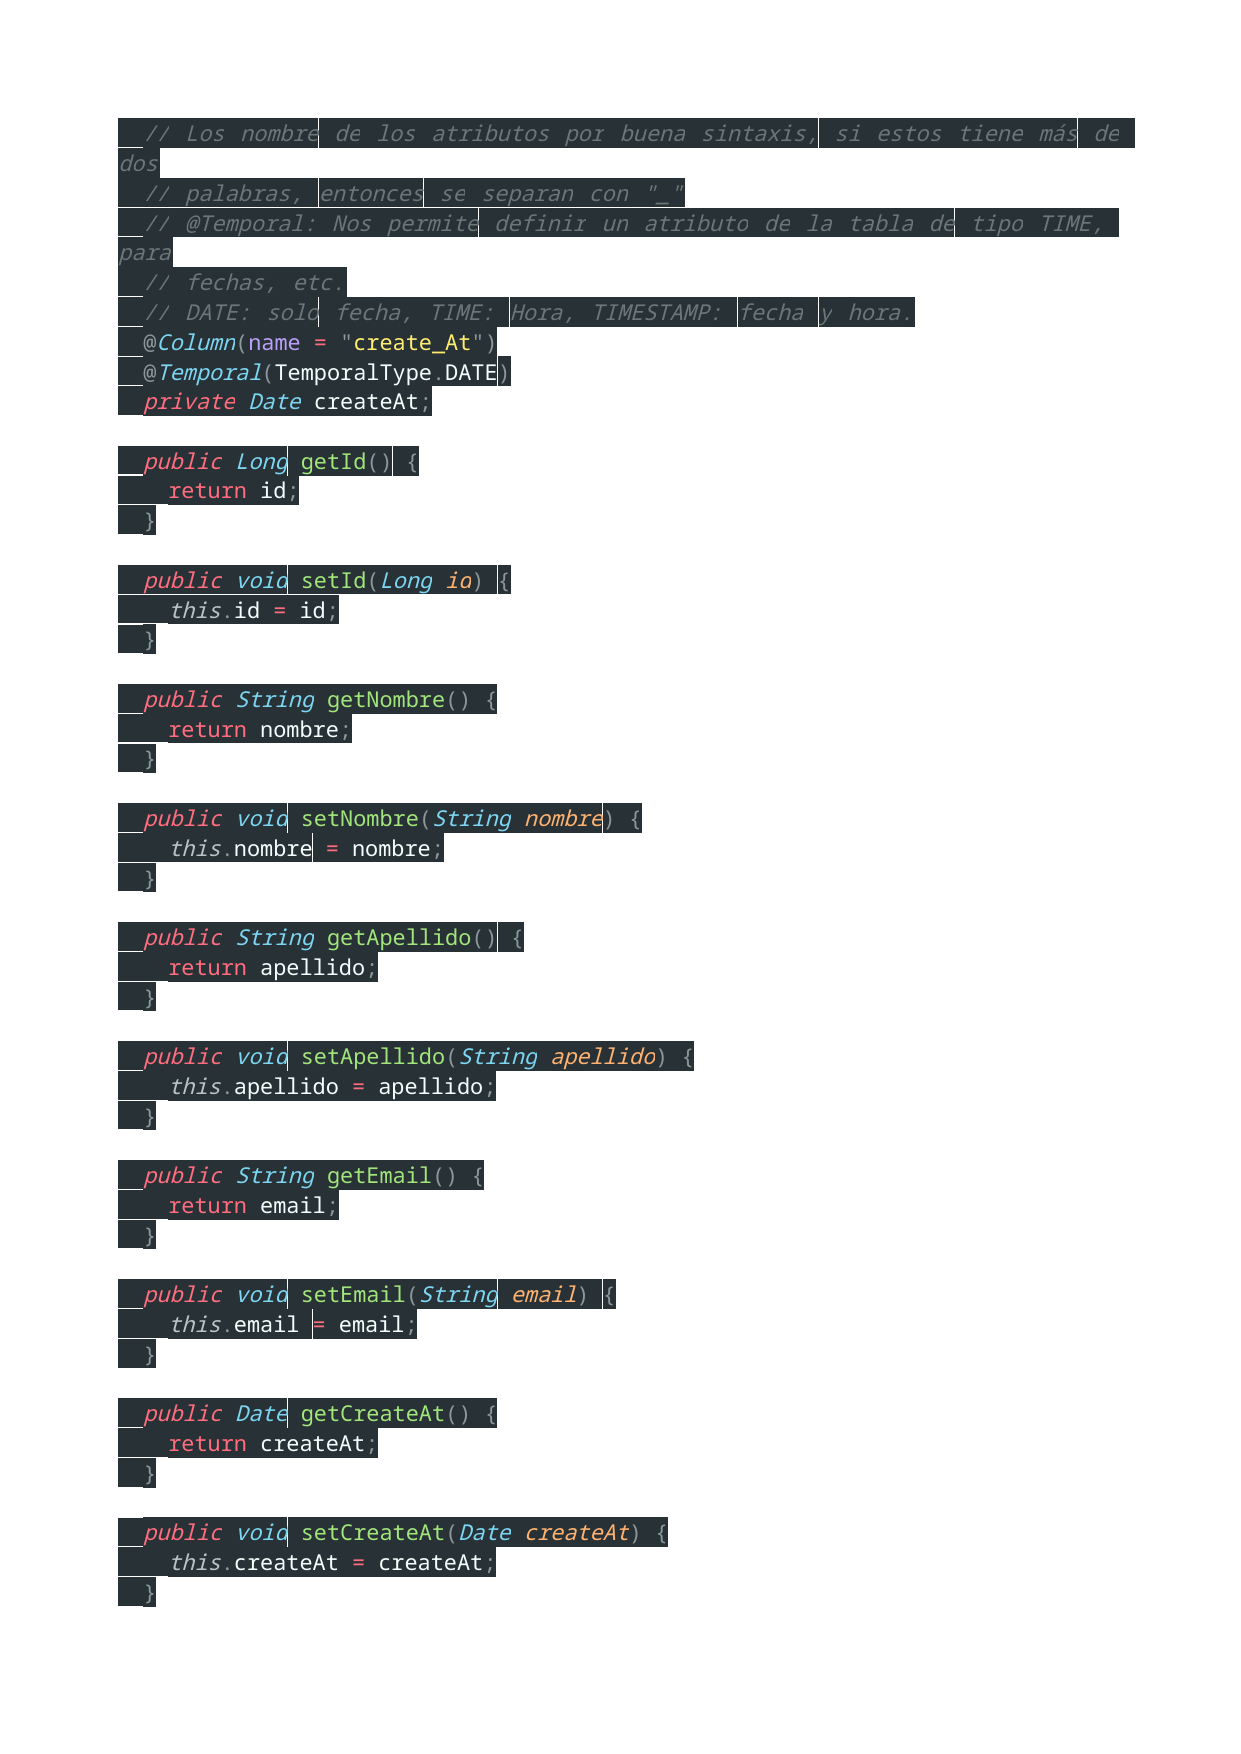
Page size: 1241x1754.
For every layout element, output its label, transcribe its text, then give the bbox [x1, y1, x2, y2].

text return createAt; [118, 1428, 1122, 1458]
text this.nombre = nombre; [118, 833, 1122, 862]
text } [118, 1577, 1122, 1607]
text } [118, 743, 1122, 773]
text } [118, 1339, 1122, 1368]
text public void setId(Long id) { [118, 565, 1122, 594]
text this.id = id; [118, 594, 1122, 624]
text // fechas, etc. [118, 267, 1122, 297]
text @Column(name = "create_At") [118, 327, 1122, 356]
text public void setApellido(String apellido) { [118, 1041, 1122, 1071]
text public void setCreateAt(Date createAt) { [118, 1517, 1122, 1547]
text } [118, 862, 1122, 892]
text public String getEmail() { [118, 1160, 1122, 1190]
text public Date getCreateAt() { [118, 1398, 1122, 1428]
text // DATE: solo fecha, TIME: Hora, TIMESTAMP: fecha y hora. [118, 297, 1122, 327]
text this.apellido = apellido; [118, 1071, 1122, 1101]
text } [118, 1101, 1122, 1130]
text } [118, 1220, 1122, 1249]
text } [118, 624, 1122, 654]
text public String getApellido() { [118, 922, 1122, 952]
text public void setNombre(String nombre) { [118, 803, 1122, 833]
text private Date createAt; [118, 386, 1122, 416]
text return apellido; [118, 952, 1122, 982]
text return nombre; [118, 714, 1122, 743]
text @Temporal(TemporalType.DATE) [118, 356, 1122, 386]
text public Long getId() { [118, 446, 1122, 476]
text return email; [118, 1190, 1122, 1220]
text public String getNombre() { [118, 684, 1122, 714]
text } [118, 982, 1122, 1011]
text // Los nombre de los atributos por buena sintaxis, si estos tiene más de dos [118, 118, 1122, 178]
text } [118, 1458, 1122, 1488]
text } [118, 505, 1122, 535]
text this.createAt = createAt; [118, 1547, 1122, 1577]
text this.email = email; [118, 1309, 1122, 1339]
text // palabras, entonces se separan con "_" [118, 178, 1122, 207]
text public void setEmail(String email) { [118, 1279, 1122, 1309]
text // @Temporal: Nos permite definir un atributo de la tabla de tipo TIME, para [118, 207, 1122, 267]
text return id; [118, 476, 1122, 505]
